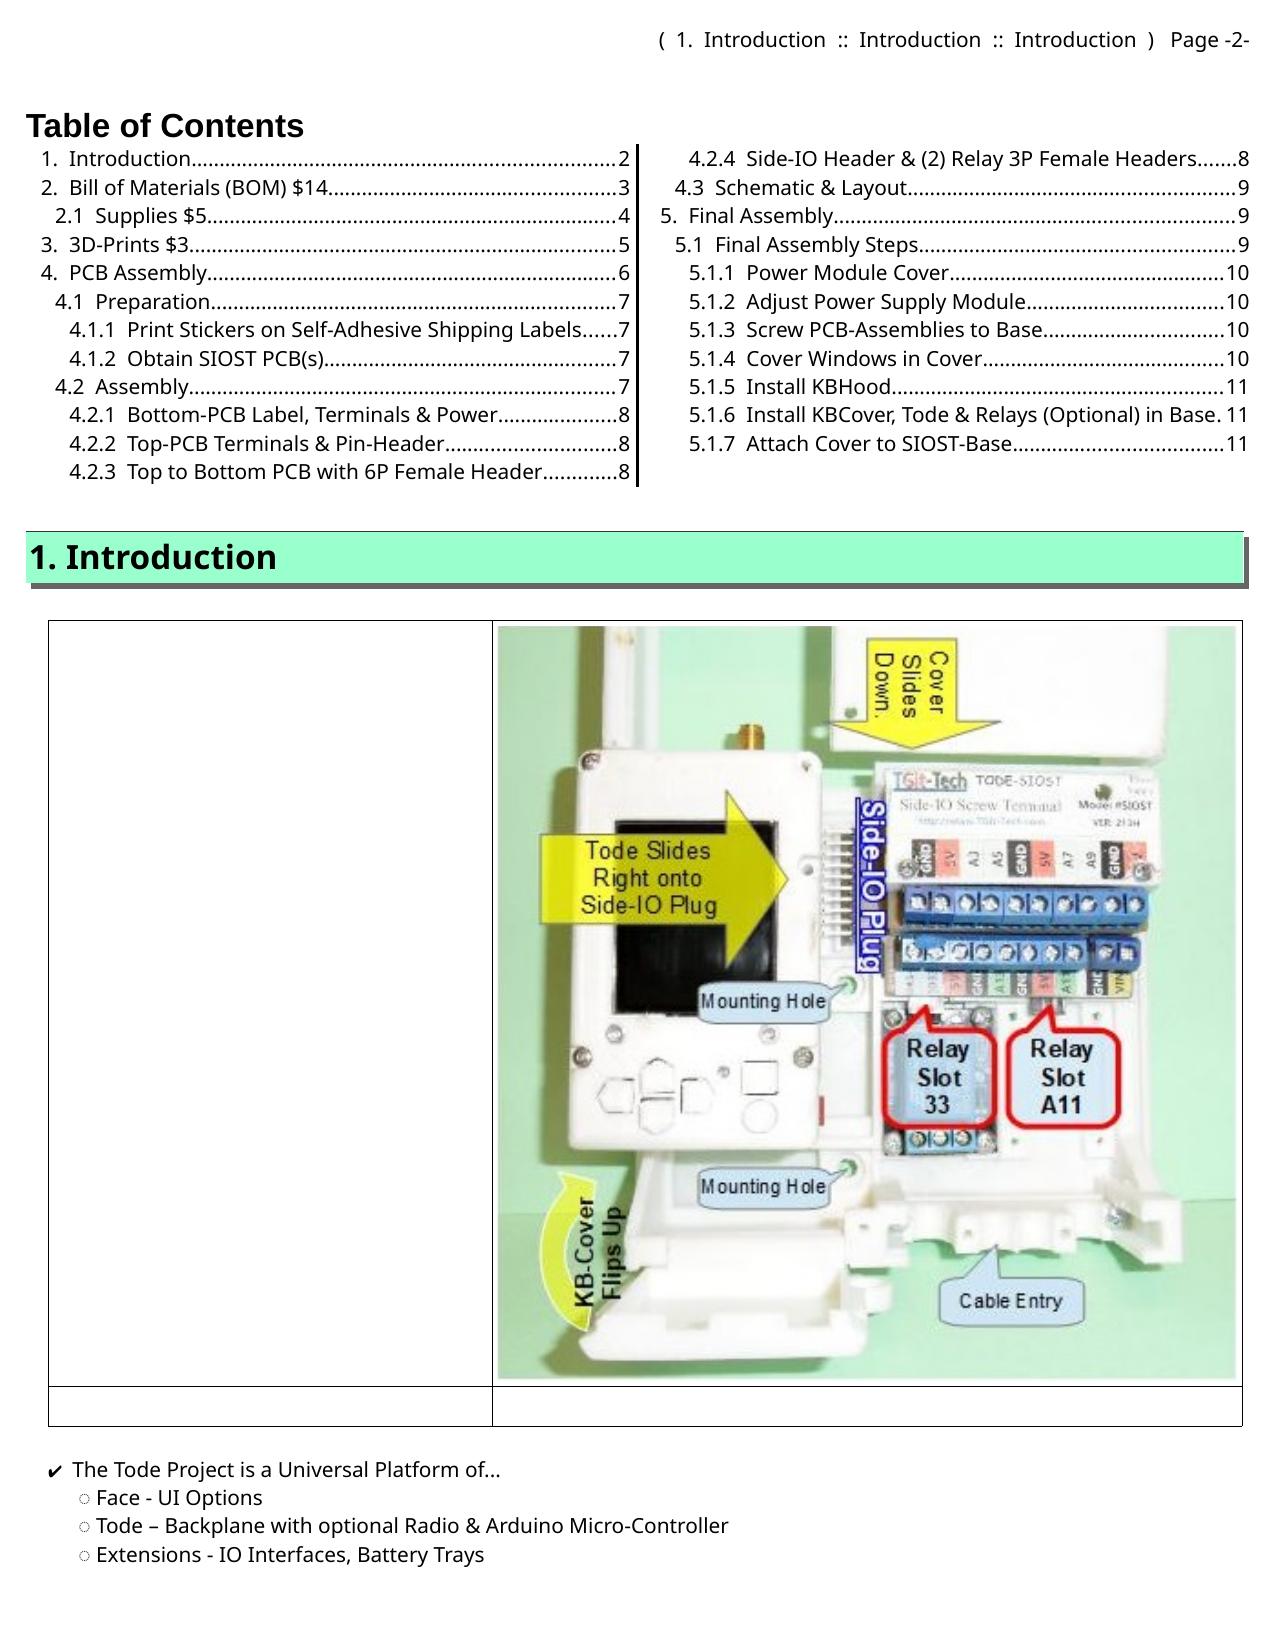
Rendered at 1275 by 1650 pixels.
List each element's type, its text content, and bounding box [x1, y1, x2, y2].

subtitle Table of Contents [26, 106, 1249, 144]
text 4.1.2 Obtain SIOST PCB(s) 7 [69, 344, 630, 372]
subtitle Introduction [26, 532, 1243, 583]
text 4.2.2 Top-PCB Terminals & Pin-Header 8 [69, 429, 630, 457]
text 5.1.4 Cover Windows in Cover 10 [688, 344, 1249, 372]
list Face - UI Options [78, 1483, 1249, 1512]
list Tode – Backplane with optional Radio & Arduino Micro-Controller [78, 1512, 1249, 1540]
text 5.1.7 Attach Cover to SIOST-Base 11 [688, 429, 1249, 457]
text 5. Final Assembly 9 [660, 201, 1249, 230]
text 2.1 Supplies $5 4 [55, 201, 630, 230]
text 4.3 Schematic & Layout 9 [674, 173, 1249, 201]
list Extensions - IO Interfaces, Battery Trays [78, 1540, 1249, 1568]
picture [497, 626, 1238, 1381]
text 4.1.1 Print Stickers on Self-Adhesive Shipping Labels 7 [69, 315, 630, 344]
table_header [493, 621, 1242, 1386]
text 4.1 Preparation 7 [55, 287, 630, 315]
text 4.2.1 Bottom-PCB Label, Terminals & Power 8 [69, 401, 630, 429]
list The Tode Project is a Universal Platform of... [48, 1455, 1249, 1483]
text 2. Bill of Materials (BOM) $14 3 [41, 173, 630, 201]
table_cell [49, 1387, 492, 1426]
text 4.2.4 Side-IO Header & (2) Relay 3P Female Headers 8 [688, 144, 1249, 173]
text 5.1.5 Install KBHood 11 [688, 372, 1249, 401]
table_header [49, 621, 492, 1386]
text 5.1.3 Screw PCB-Assemblies to Base 10 [688, 315, 1249, 344]
table_cell [493, 1387, 1242, 1426]
text 5.1.6 Install KBCover, Tode & Relays (Optional) in Base 11 [688, 401, 1249, 429]
text 3. 3D-Prints $3 5 [41, 230, 630, 258]
text 5.1.2 Adjust Power Supply Module 10 [688, 287, 1249, 315]
text 4. PCB Assembly 6 [41, 258, 630, 287]
text 1. Introduction 2 [41, 144, 630, 173]
text 5.1.1 Power Module Cover 10 [688, 258, 1249, 287]
text 4.2 Assembly 7 [55, 372, 630, 401]
text 5.1 Final Assembly Steps 9 [674, 230, 1249, 258]
text 4.2.3 Top to Bottom PCB with 6P Female Header 8 [69, 457, 630, 486]
